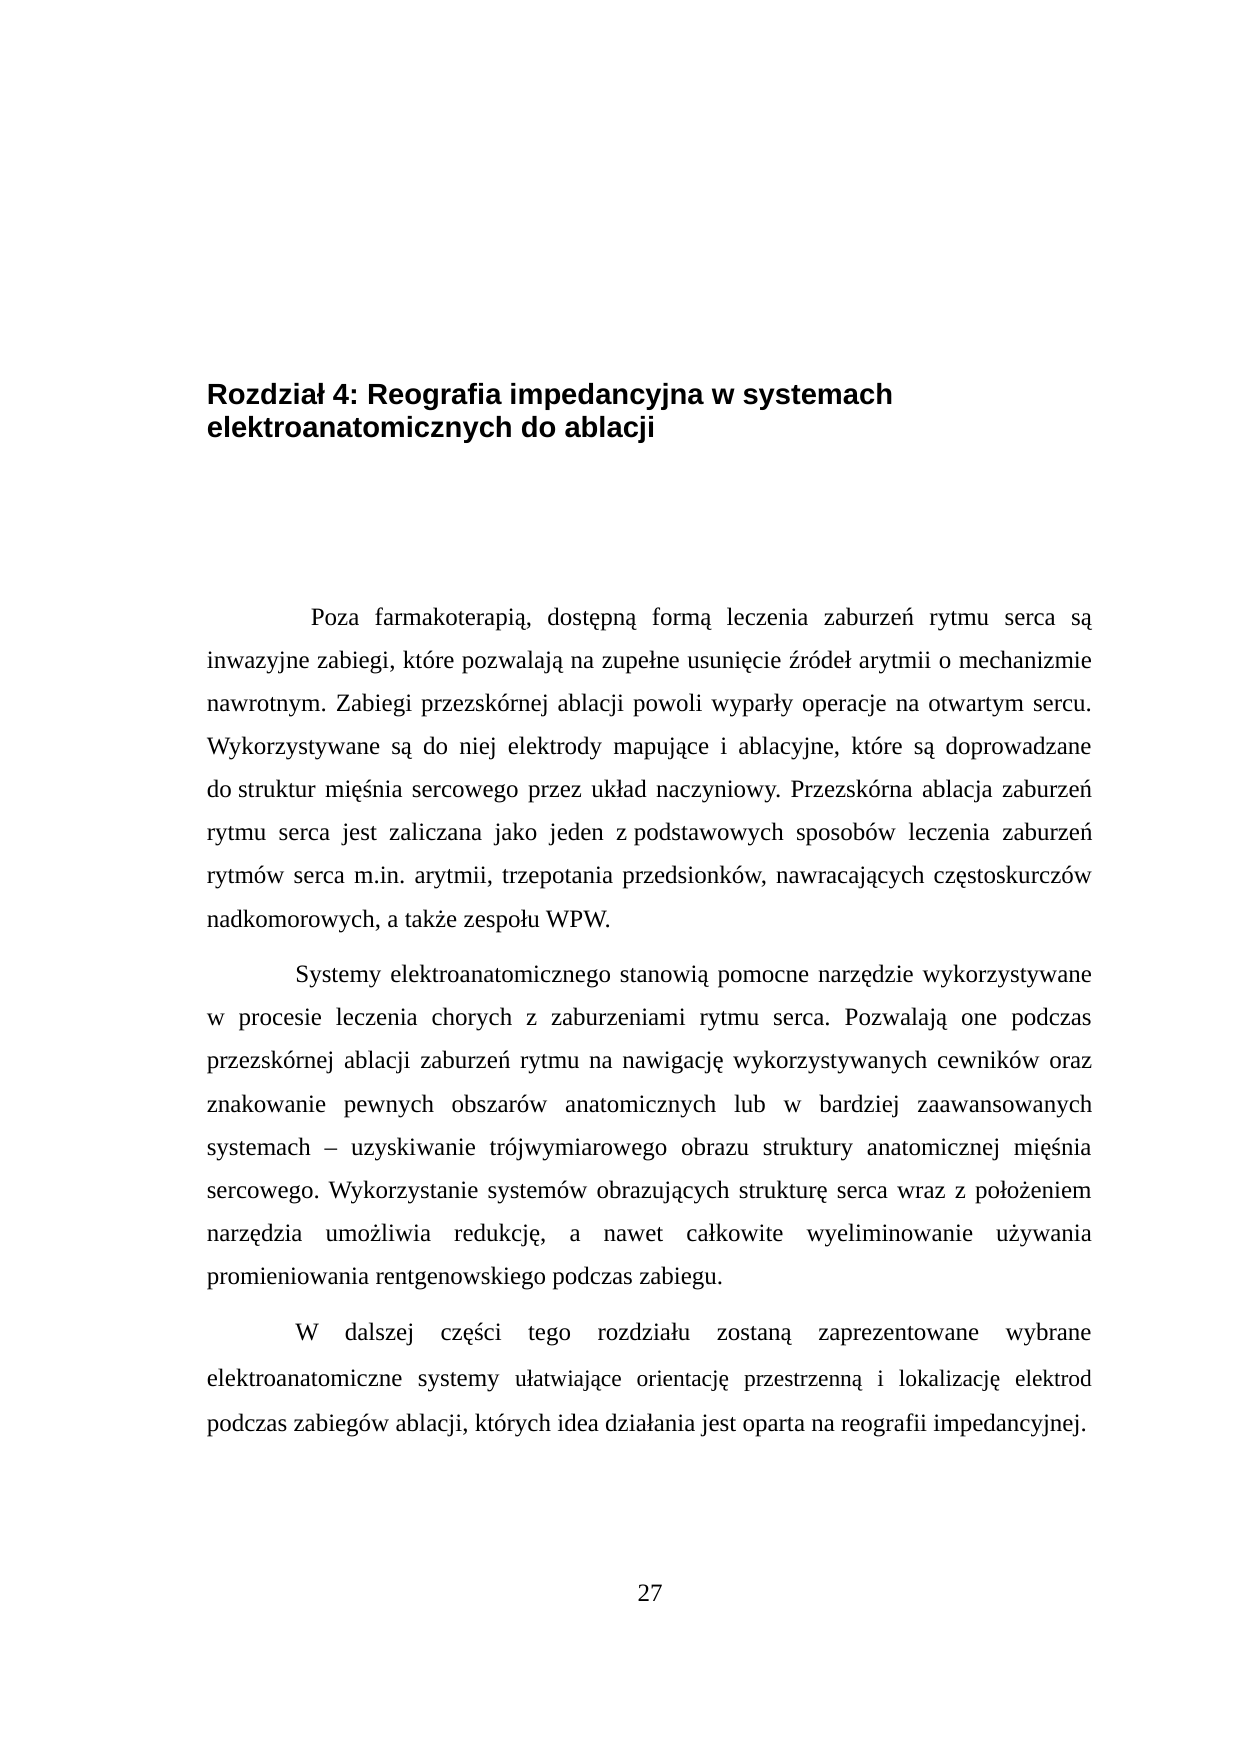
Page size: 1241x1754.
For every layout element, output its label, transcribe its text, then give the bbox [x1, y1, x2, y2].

text W dalszej części tego rozdziału zostaną zaprezentowane wybrane elektroanatomiczne systemy ułatwiające orientację przestrzenną i lokalizację elektrod podczas zabiegów ablacji, których idea działania jest oparta na reografii impedancyjnej. [207, 1317, 1093, 1437]
subtitle Rozdział 4: Reografia impedancyjna w systemach elektroanatomicznych do ablacji [207, 377, 1093, 444]
text Poza farmakoterapią, dostępną formą leczenia zaburzeń rytmu serca są inwazyjne zabiegi, które pozwalają na zupełne usunięcie źródeł arytmii o mechanizmie nawrotnym. Zabiegi przezskórnej ablacji powoli wyparły operacje na otwartym sercu. Wykorzystywane są do niej elektrody mapujące i ablacyjne, które są doprowadzane do struktur mięśnia sercowego przez układ naczyniowy. Przezskórna ablacja zaburzeń rytmu serca jest zaliczana jako jeden z podstawowych sposobów leczenia zaburzeń rytmów serca m.in. arytmii, trzepotania przedsionków, nawracających częstoskurczów nadkomorowych, a także zespołu WPW. [207, 602, 1093, 932]
text Systemy elektroanatomicznego stanowią pomocne narzędzie wykorzystywane w procesie leczenia chorych z zaburzeniami rytmu serca. Pozwalają one podczas przezskórnej ablacji zaburzeń rytmu na nawigację wykorzystywanych cewników oraz znakowanie pewnych obszarów anatomicznych lub w bardziej zaawansowanych systemach – uzyskiwanie trójwymiarowego obrazu struktury anatomicznej mięśnia sercowego. Wykorzystanie systemów obrazujących strukturę serca wraz z położeniem narzędzia umożliwia redukcję, a nawet całkowite wyeliminowanie używania promieniowania rentgenowskiego podczas zabiegu. [207, 959, 1093, 1290]
